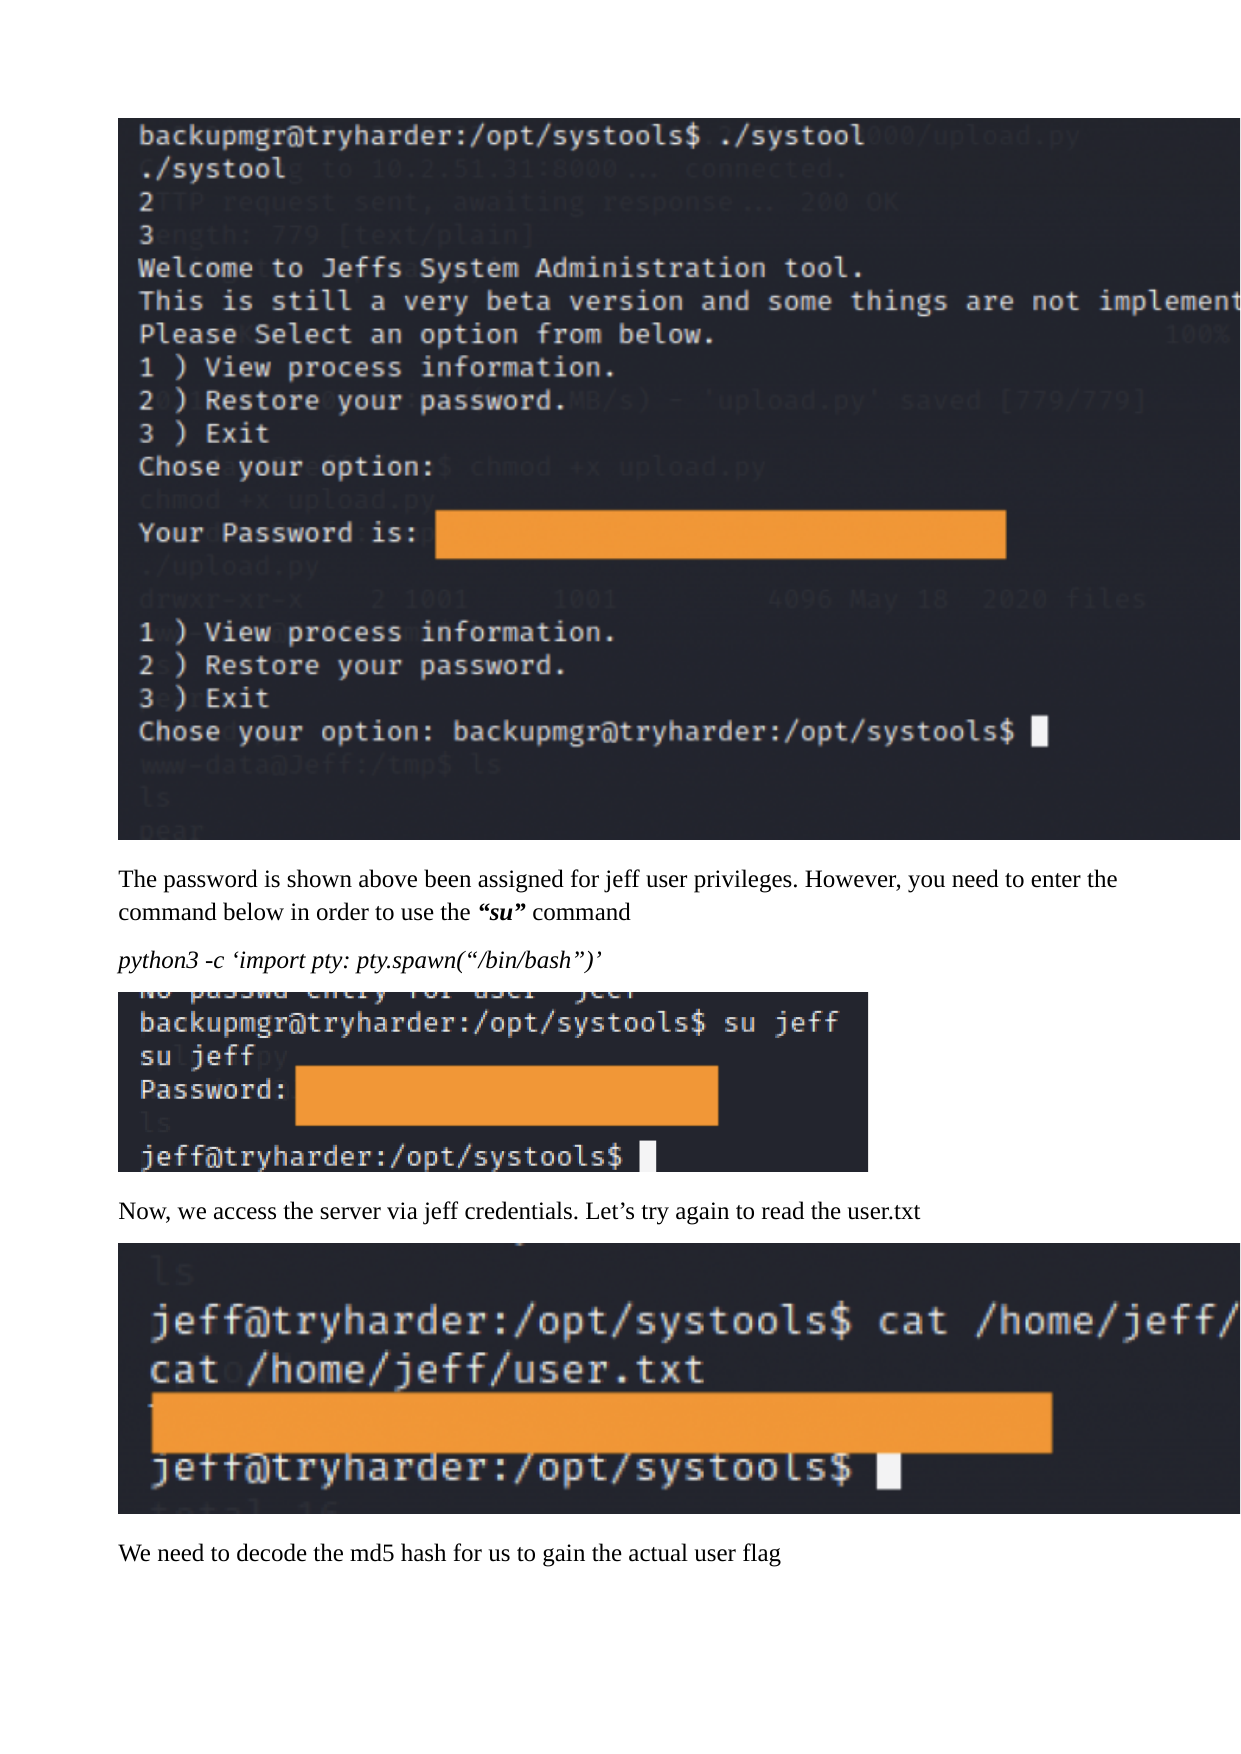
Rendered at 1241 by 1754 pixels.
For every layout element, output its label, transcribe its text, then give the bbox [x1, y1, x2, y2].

text python3 -c ‘import pty: pty.spawn(“/bin/bash”)’ [118, 945, 1122, 973]
picture [118, 118, 1241, 840]
text We need to decode the md5 hash for us to gain the actual user flag [118, 1538, 1122, 1567]
text Now, we access the server via jeff credentials. Let’s try again to read the user.txt [118, 1196, 1122, 1224]
text The password is shown above been assigned for jeff user privileges. However, you need to enter the command below in order to use the “su” command [118, 864, 1122, 926]
picture [118, 1243, 1241, 1514]
picture [118, 992, 869, 1172]
